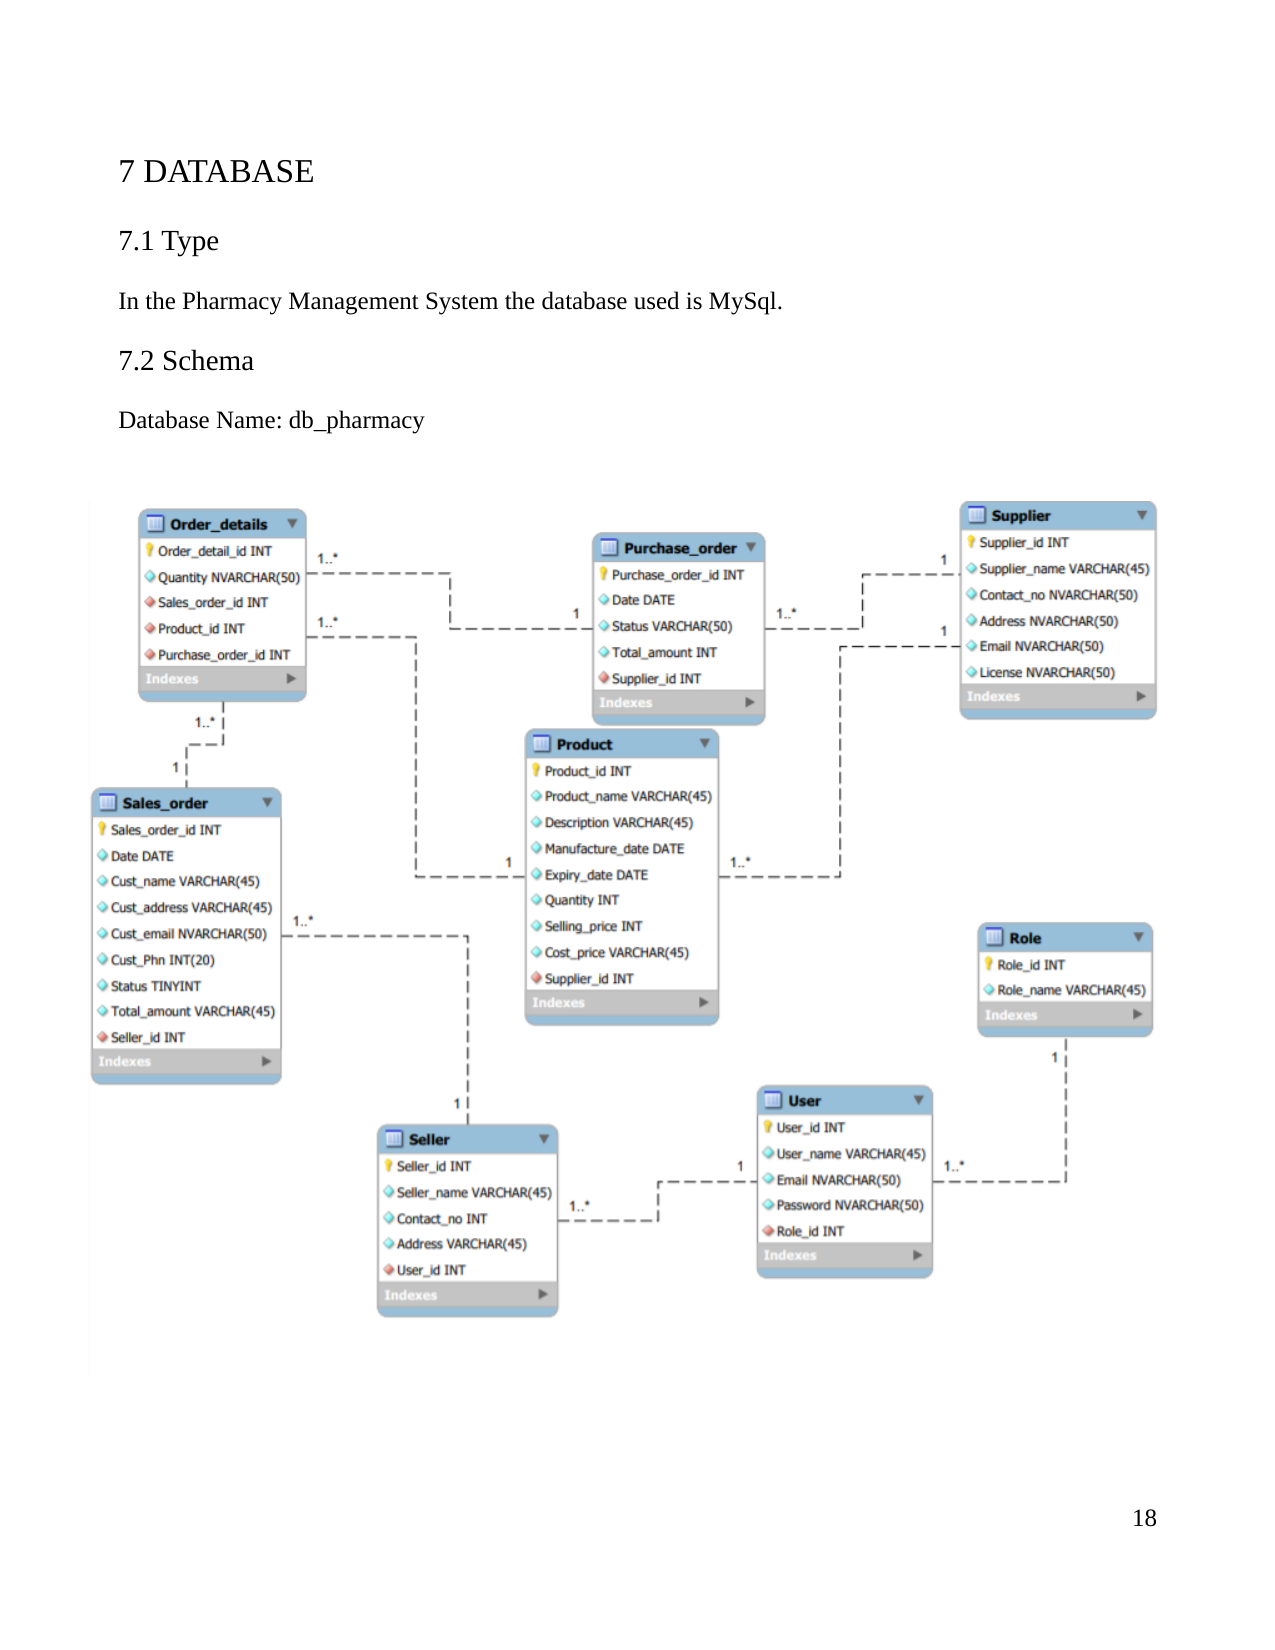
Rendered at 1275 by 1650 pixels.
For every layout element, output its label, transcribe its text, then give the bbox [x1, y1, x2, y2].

text 7.2 Schema [118, 343, 1157, 377]
text 7.1 Type [118, 223, 1157, 257]
text In the Pharmacy Management System the database used is MySql. [118, 286, 1157, 314]
text Database Name: db_pharmacy [118, 406, 1157, 434]
text 7 DATABASE [118, 152, 1157, 190]
picture [88, 501, 1187, 1377]
